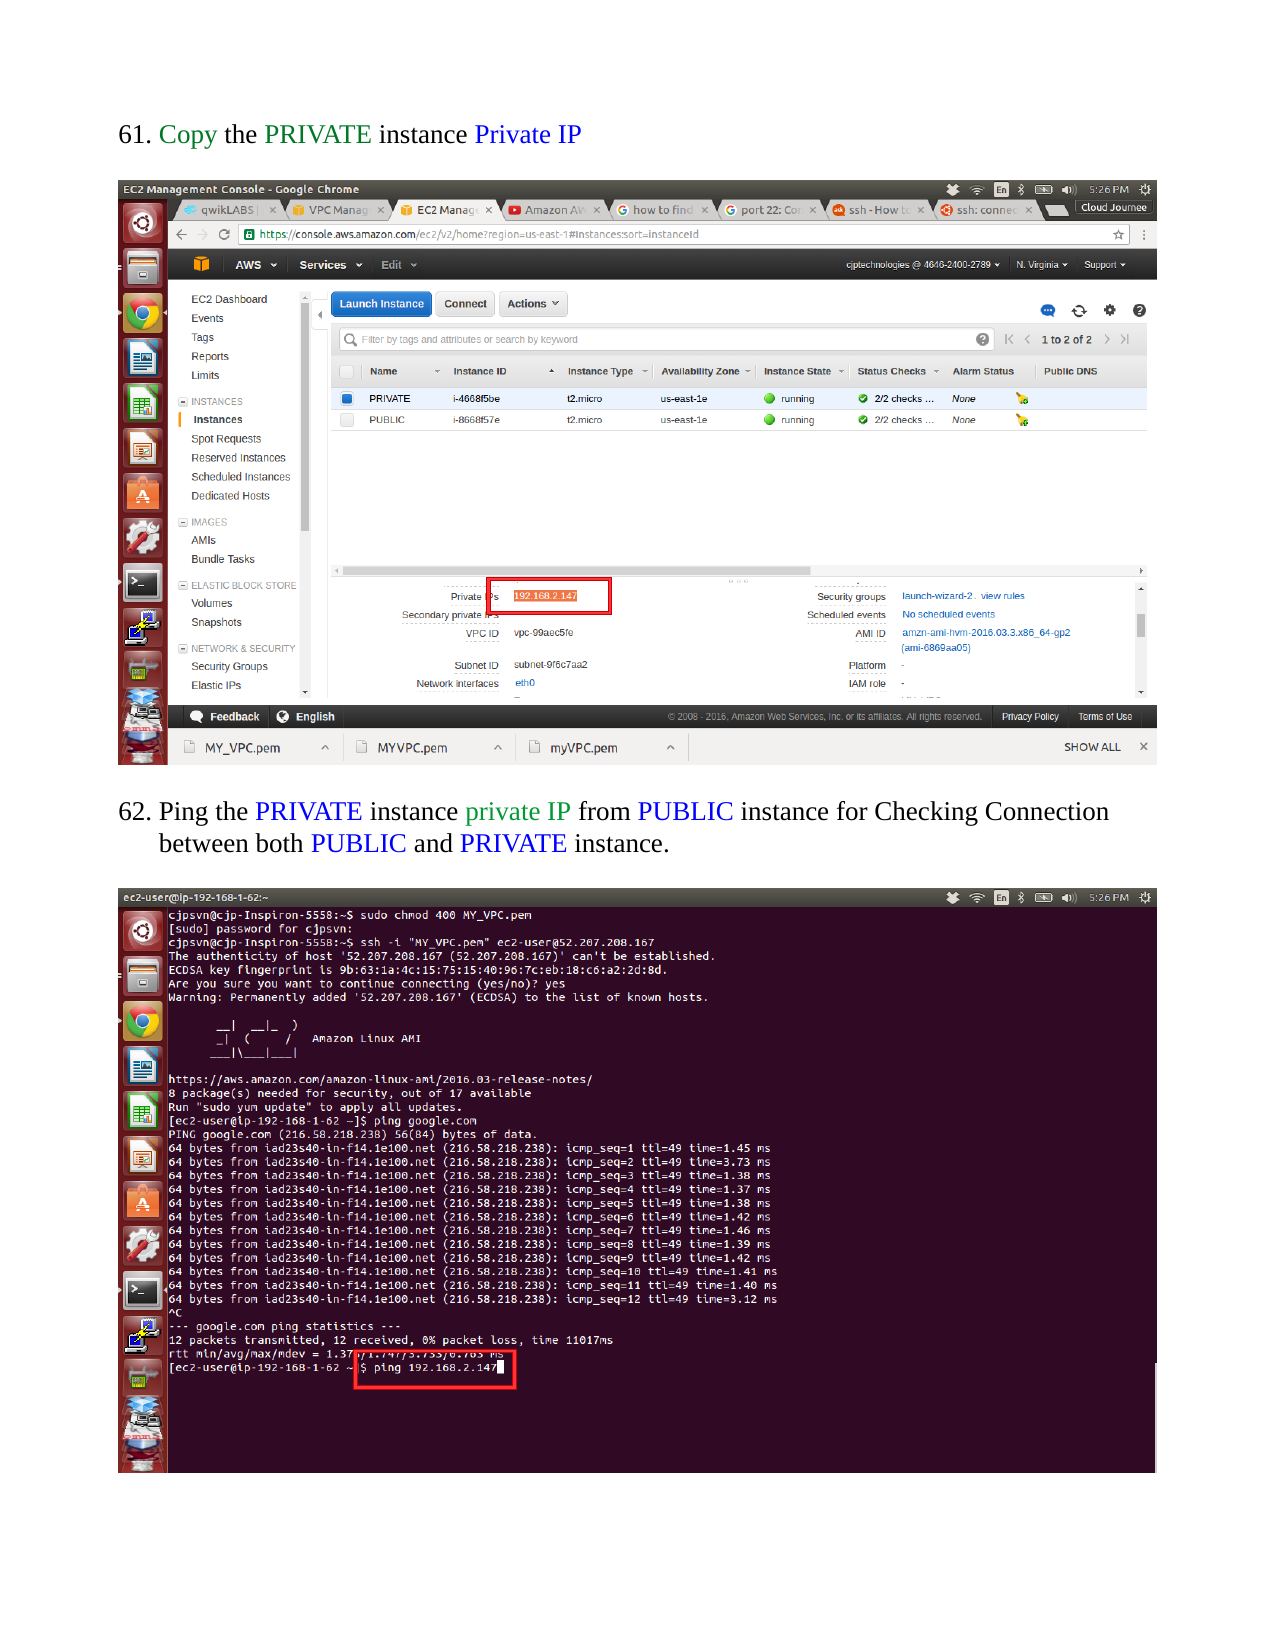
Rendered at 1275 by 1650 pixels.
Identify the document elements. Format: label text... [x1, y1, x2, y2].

text between both PUBLIC and PRIVATE instance. [118, 827, 1157, 858]
text 62. Ping the PRIVATE instance private IP from PUBLIC instance for Checking Connection [118, 796, 1157, 827]
picture [118, 180, 1157, 765]
text 61. Copy the PRIVATE instance Private IP [118, 118, 1157, 149]
picture [118, 888, 1157, 1473]
